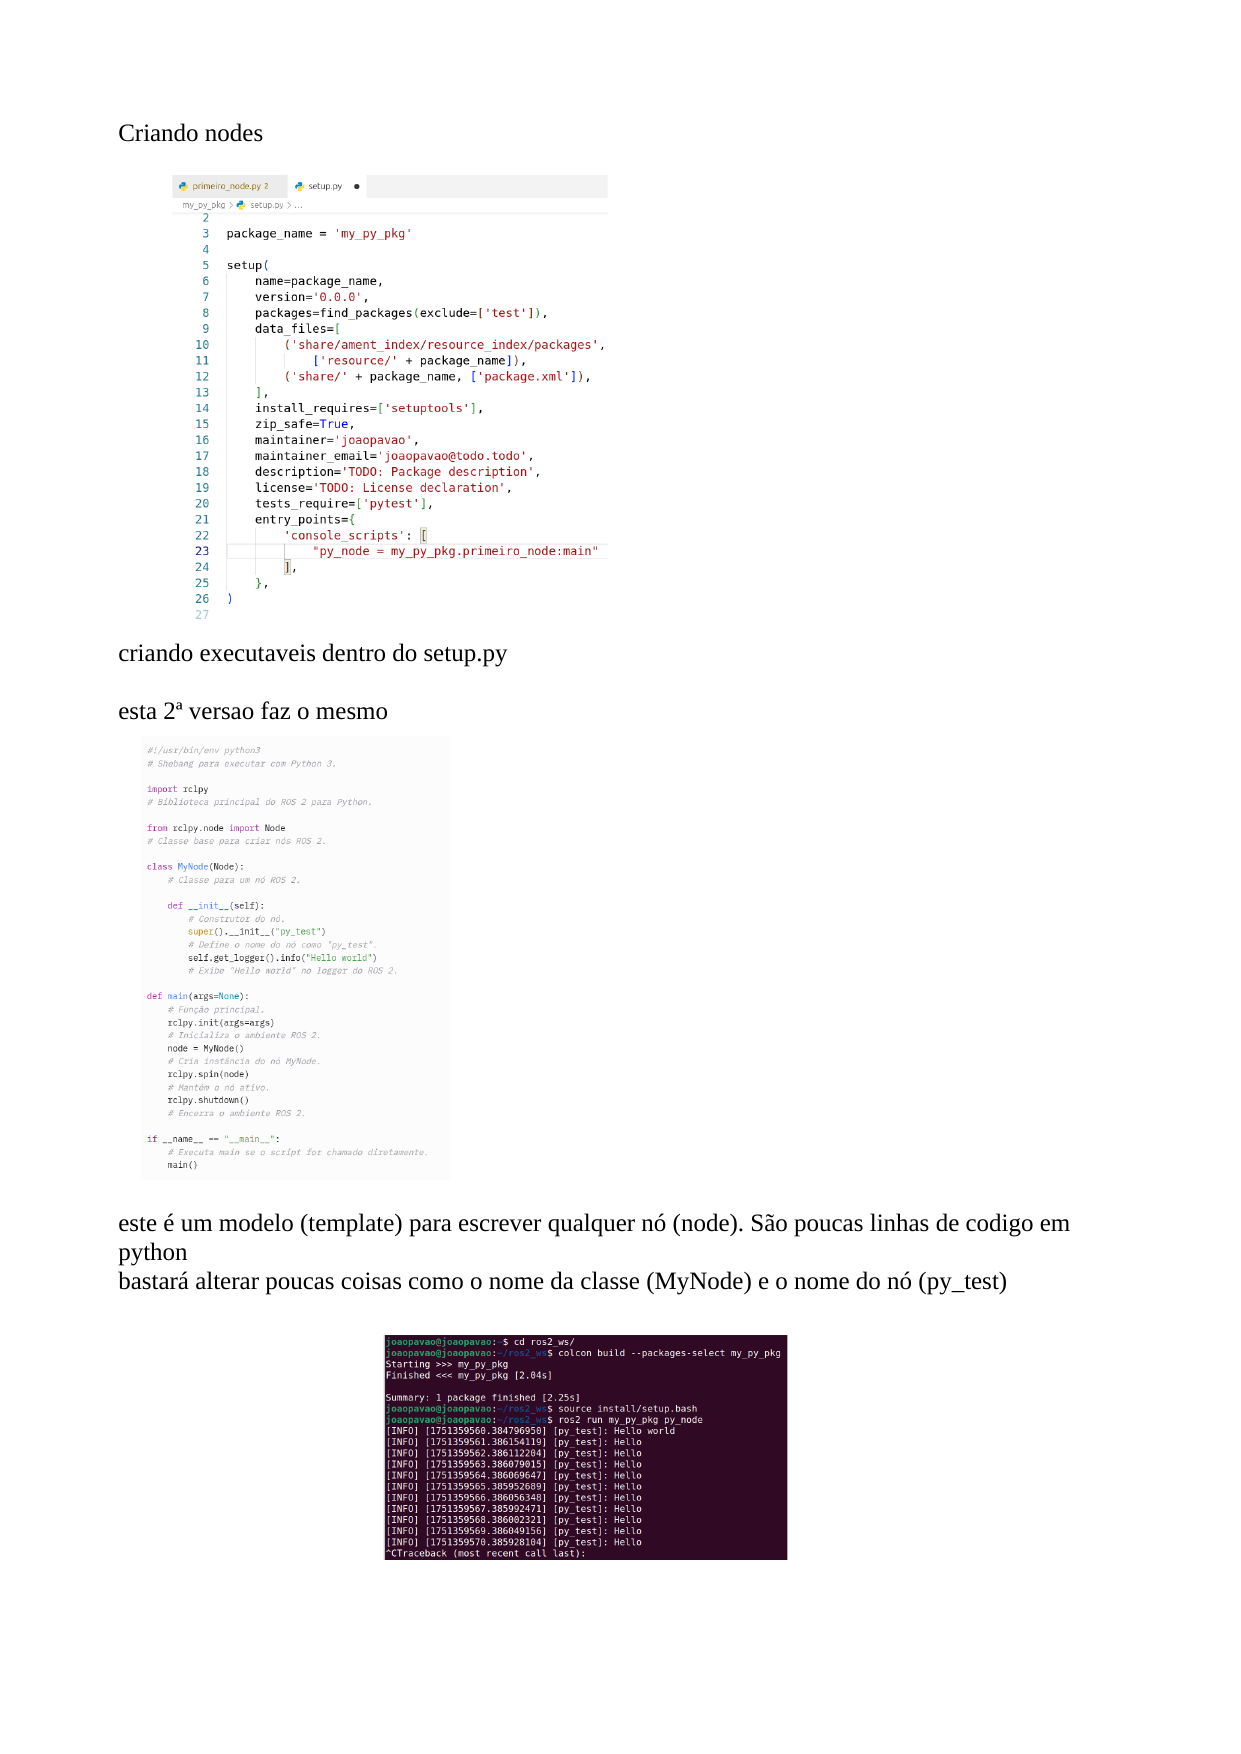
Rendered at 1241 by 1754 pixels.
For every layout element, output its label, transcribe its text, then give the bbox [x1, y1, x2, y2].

text Criando nodes [118, 118, 1122, 147]
picture [140, 736, 451, 1180]
picture [172, 175, 608, 639]
text este é um modelo (template) para escrever qualquer nó (node). São poucas linhas de codigo em python [118, 1208, 1122, 1266]
text bastará alterar poucas coisas como o nome da classe (MyNode) e o nome do nó (py_test) [118, 1266, 1122, 1295]
picture [383, 1335, 788, 1560]
text esta 2ª versao faz o mesmo [118, 696, 1122, 724]
text criando executaveis dentro do setup.py [118, 176, 1122, 667]
